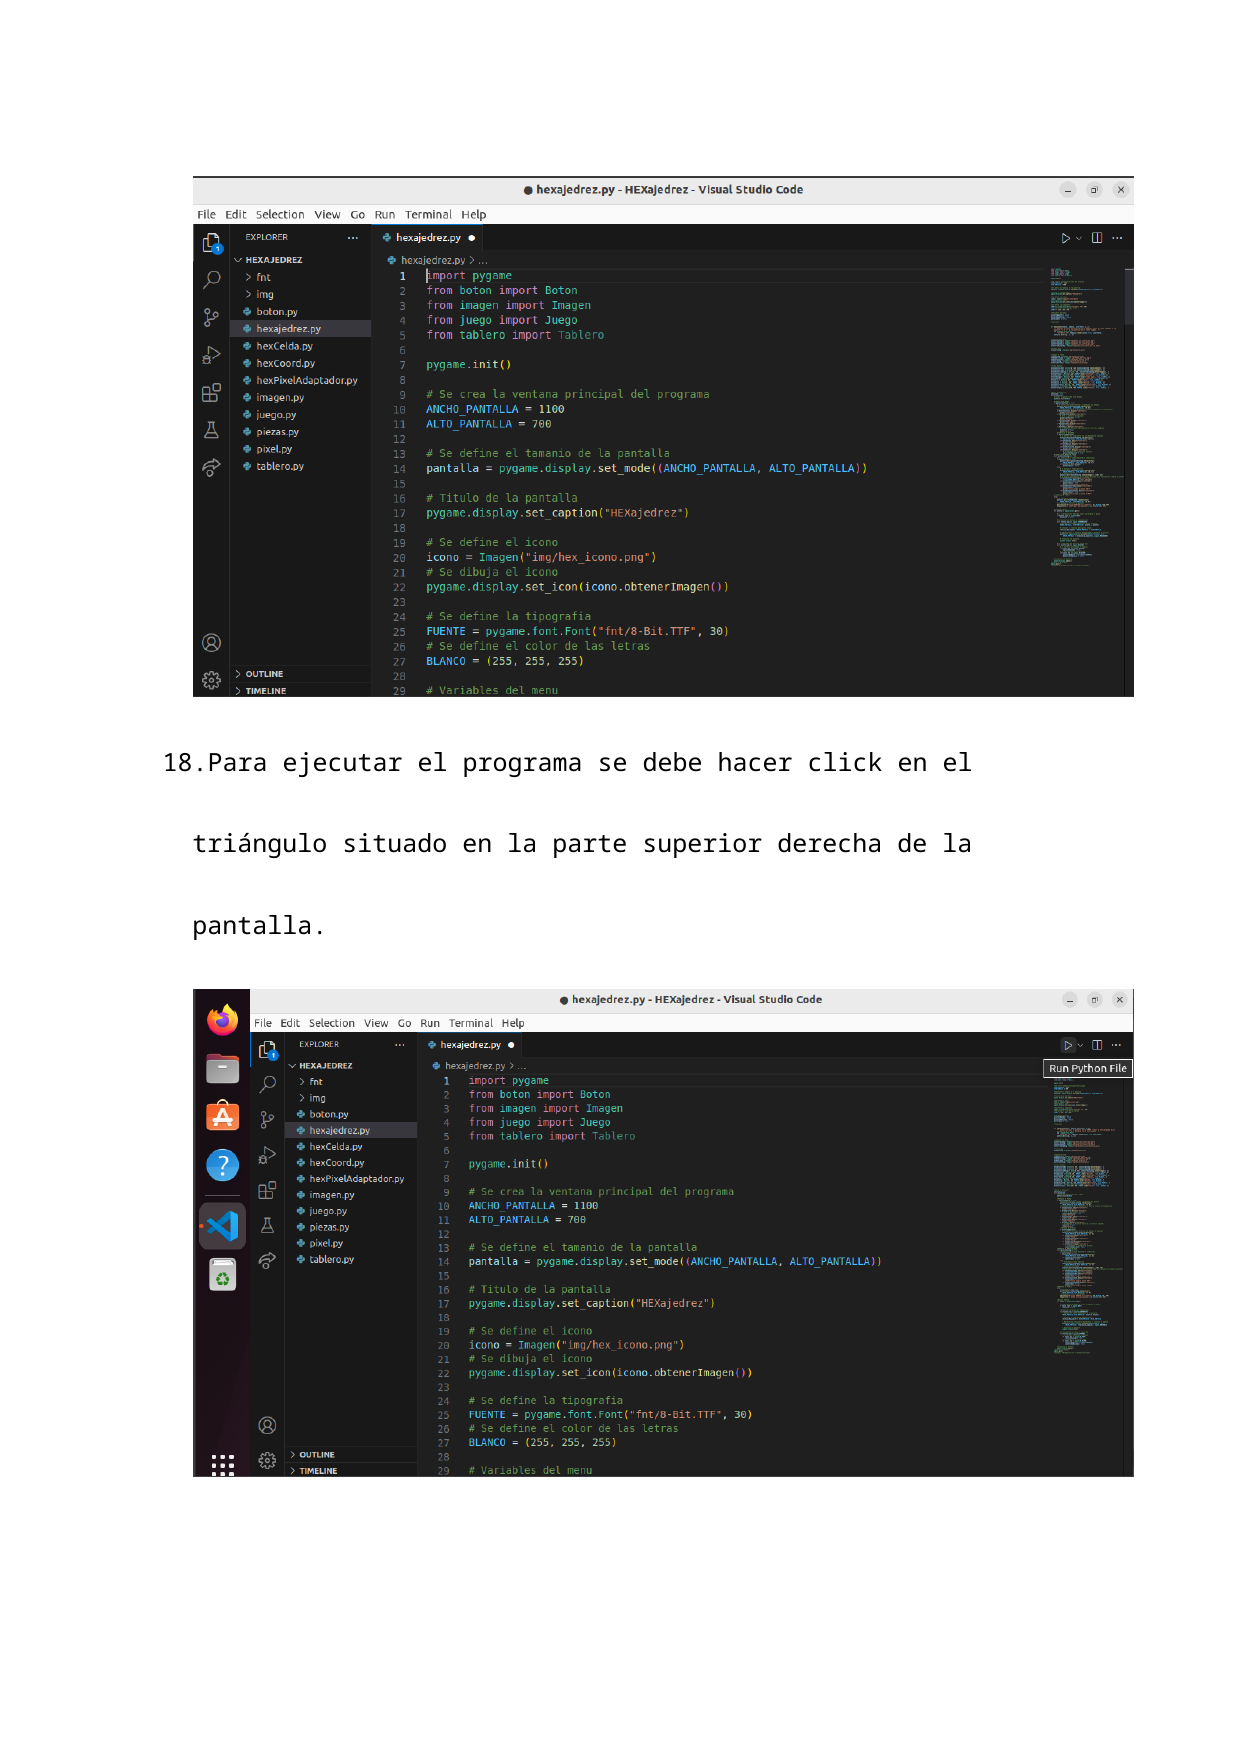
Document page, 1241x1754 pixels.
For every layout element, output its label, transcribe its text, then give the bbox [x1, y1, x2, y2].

picture [193, 176, 1134, 697]
picture [193, 989, 1134, 1477]
list Para ejecutar el programa se debe hacer click en el triángulo situado en la parte superior derecha de la pantalla. [162, 744, 1038, 942]
